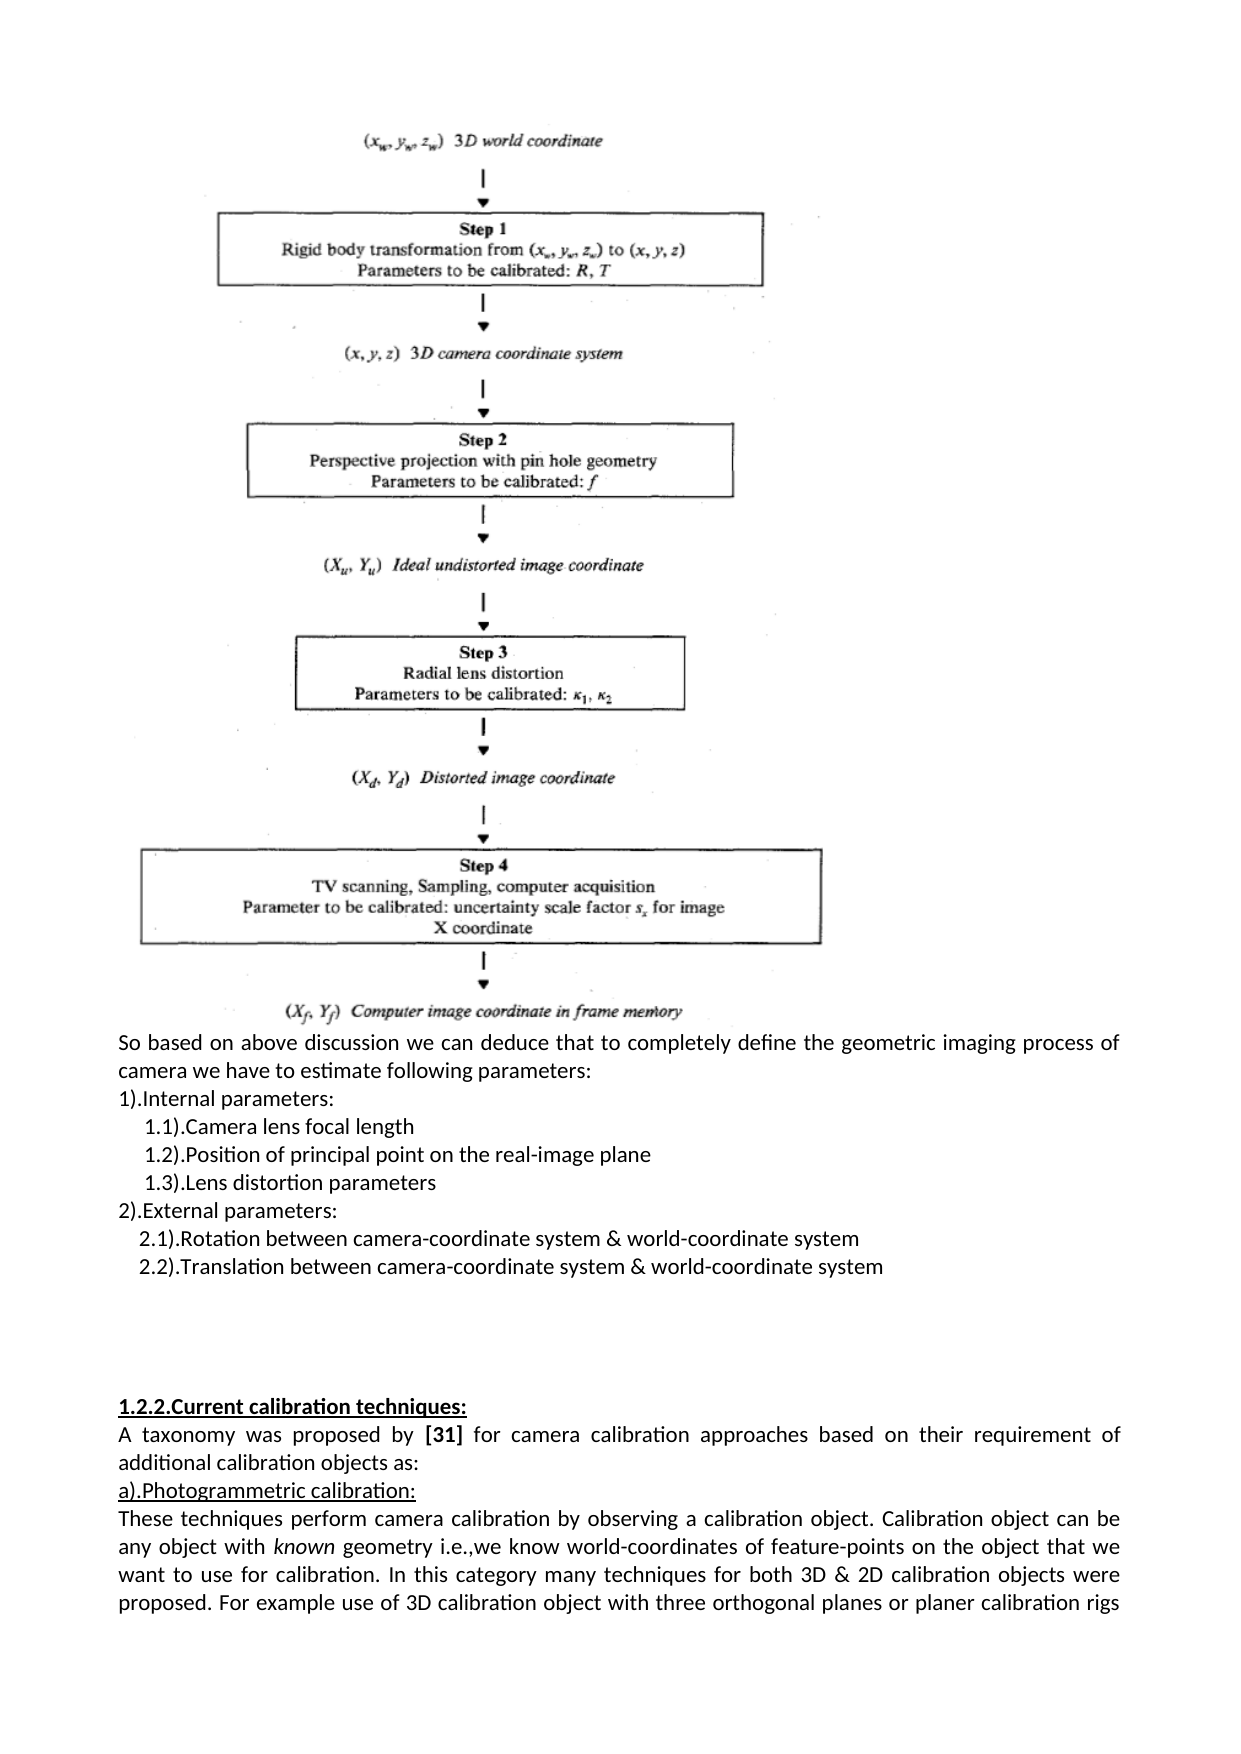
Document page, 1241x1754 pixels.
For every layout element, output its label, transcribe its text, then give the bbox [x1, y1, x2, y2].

text 1.2).Position of principal point on the real-image plane [118, 1140, 1122, 1168]
picture [133, 118, 829, 1028]
text 2).External parameters: [118, 1196, 1122, 1224]
text These techniques perform camera calibration by observing a calibration object. Calibration object can be any object with known geometry i.e.,we know world-coordinates of feature-points on the object that we want to use for calibration. In this category many techniques for both 3D & 2D calibration objects were proposed. For example use of 3D calibration object with three orthogonal planes or planer calibration rigs [118, 1504, 1122, 1616]
text 1.3).Lens distortion parameters [118, 1168, 1122, 1196]
text 1).Internal parameters: [118, 1084, 1122, 1112]
text 1.1).Camera lens focal length [118, 1112, 1122, 1140]
text 2.2).Translation between camera-coordinate system & world-coordinate system [118, 1252, 1122, 1280]
text So based on above discussion we can deduce that to completely define the geometric imaging process of camera we have to estimate following parameters: [118, 118, 1122, 1084]
text a).Photogrammetric calibration: [118, 1476, 1122, 1504]
text A taxonomy was proposed by [31] for camera calibration approaches based on their requirement of additional calibration objects as: [118, 1420, 1122, 1476]
text 1.2.2.Current calibration techniques: [118, 1392, 1122, 1420]
text 2.1).Rotation between camera-coordinate system & world-coordinate system [118, 1224, 1122, 1252]
